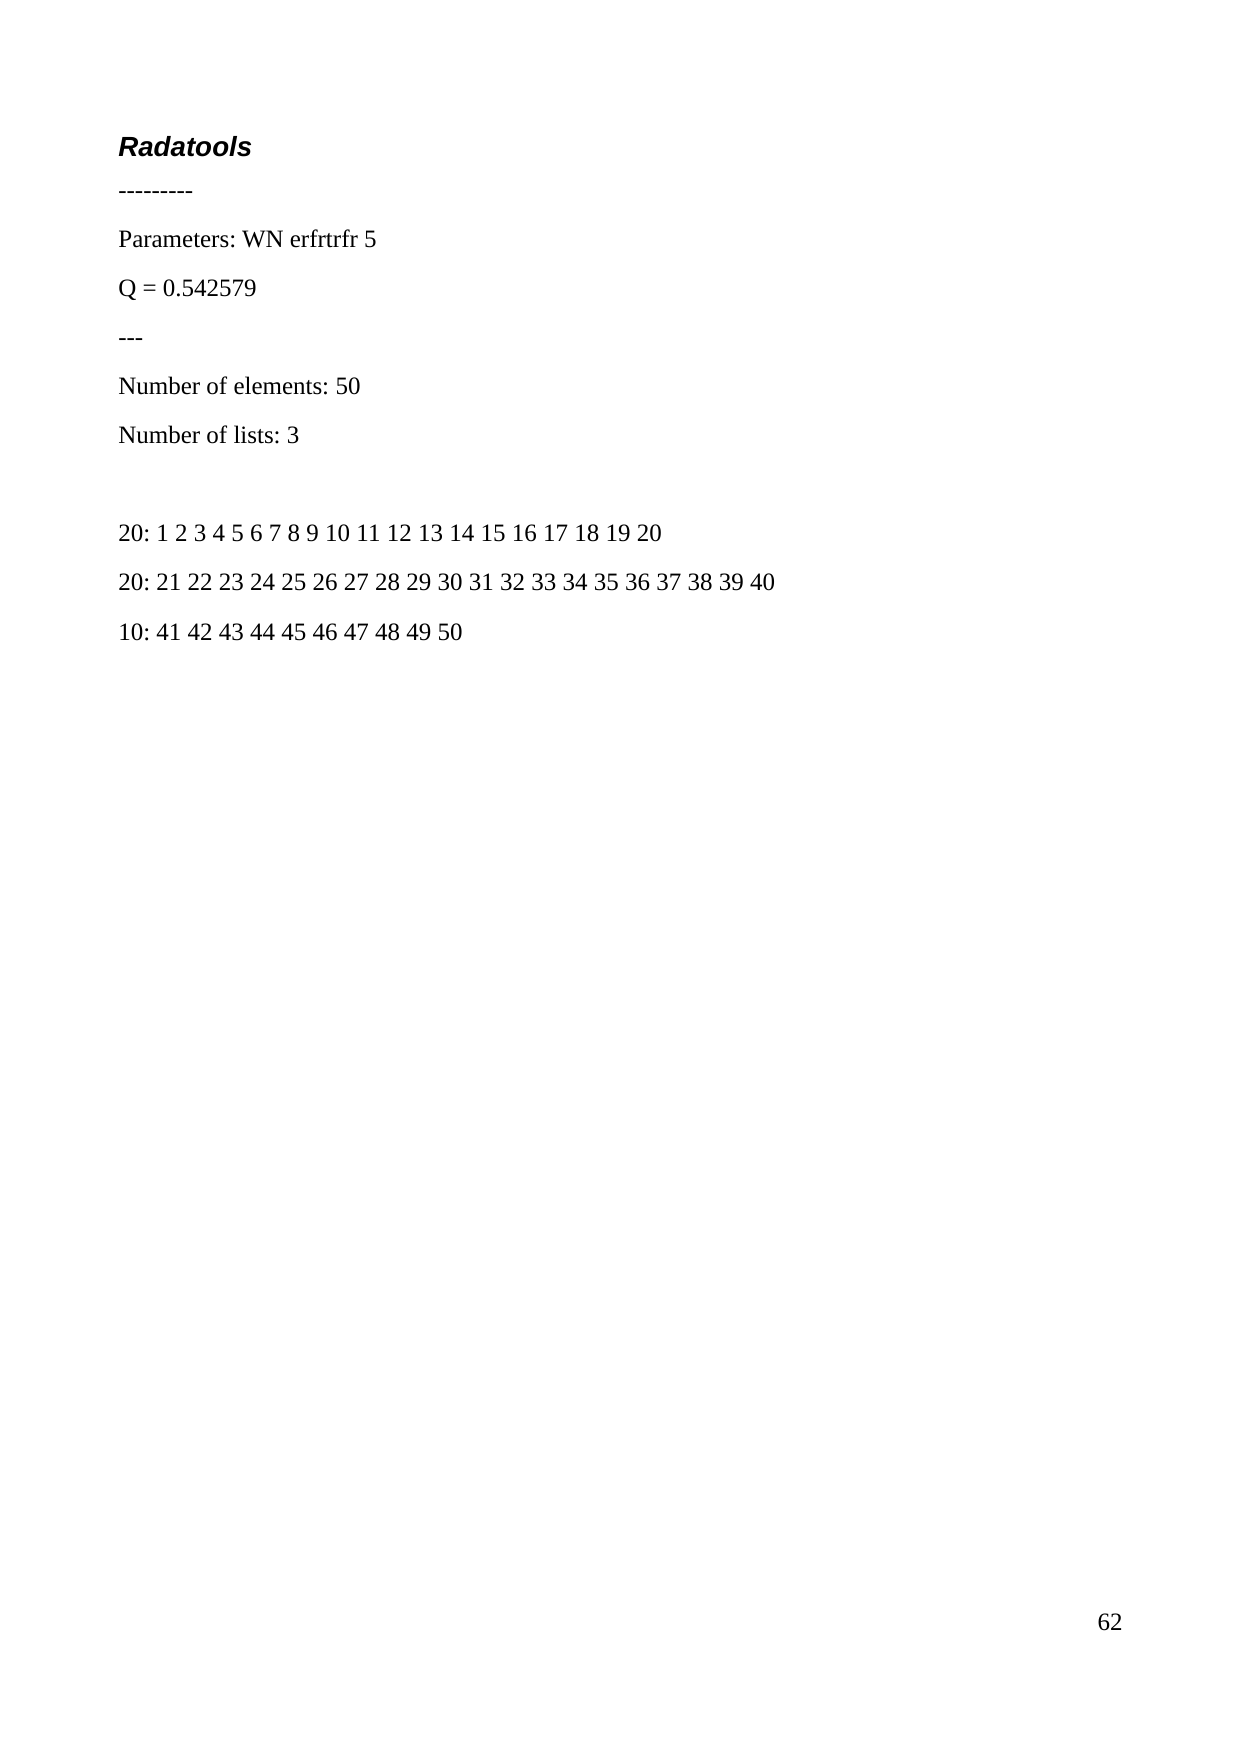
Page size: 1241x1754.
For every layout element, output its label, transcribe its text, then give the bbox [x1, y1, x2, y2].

text Number of lists: 3 [118, 420, 1122, 449]
text --------- [118, 175, 1122, 204]
subtitle Radatools [118, 131, 1122, 162]
text --- [118, 322, 1122, 351]
text Q = 0.542579 [118, 273, 1122, 302]
text 20: 21 22 23 24 25 26 27 28 29 30 31 32 33 34 35 36 37 38 39 40 [118, 567, 1122, 596]
text 10: 41 42 43 44 45 46 47 48 49 50 [118, 617, 1122, 645]
text Parameters: WN erfrtrfr 5 [118, 224, 1122, 253]
text 20: 1 2 3 4 5 6 7 8 9 10 11 12 13 14 15 16 17 18 19 20 [118, 518, 1122, 547]
text Number of elements: 50 [118, 371, 1122, 400]
